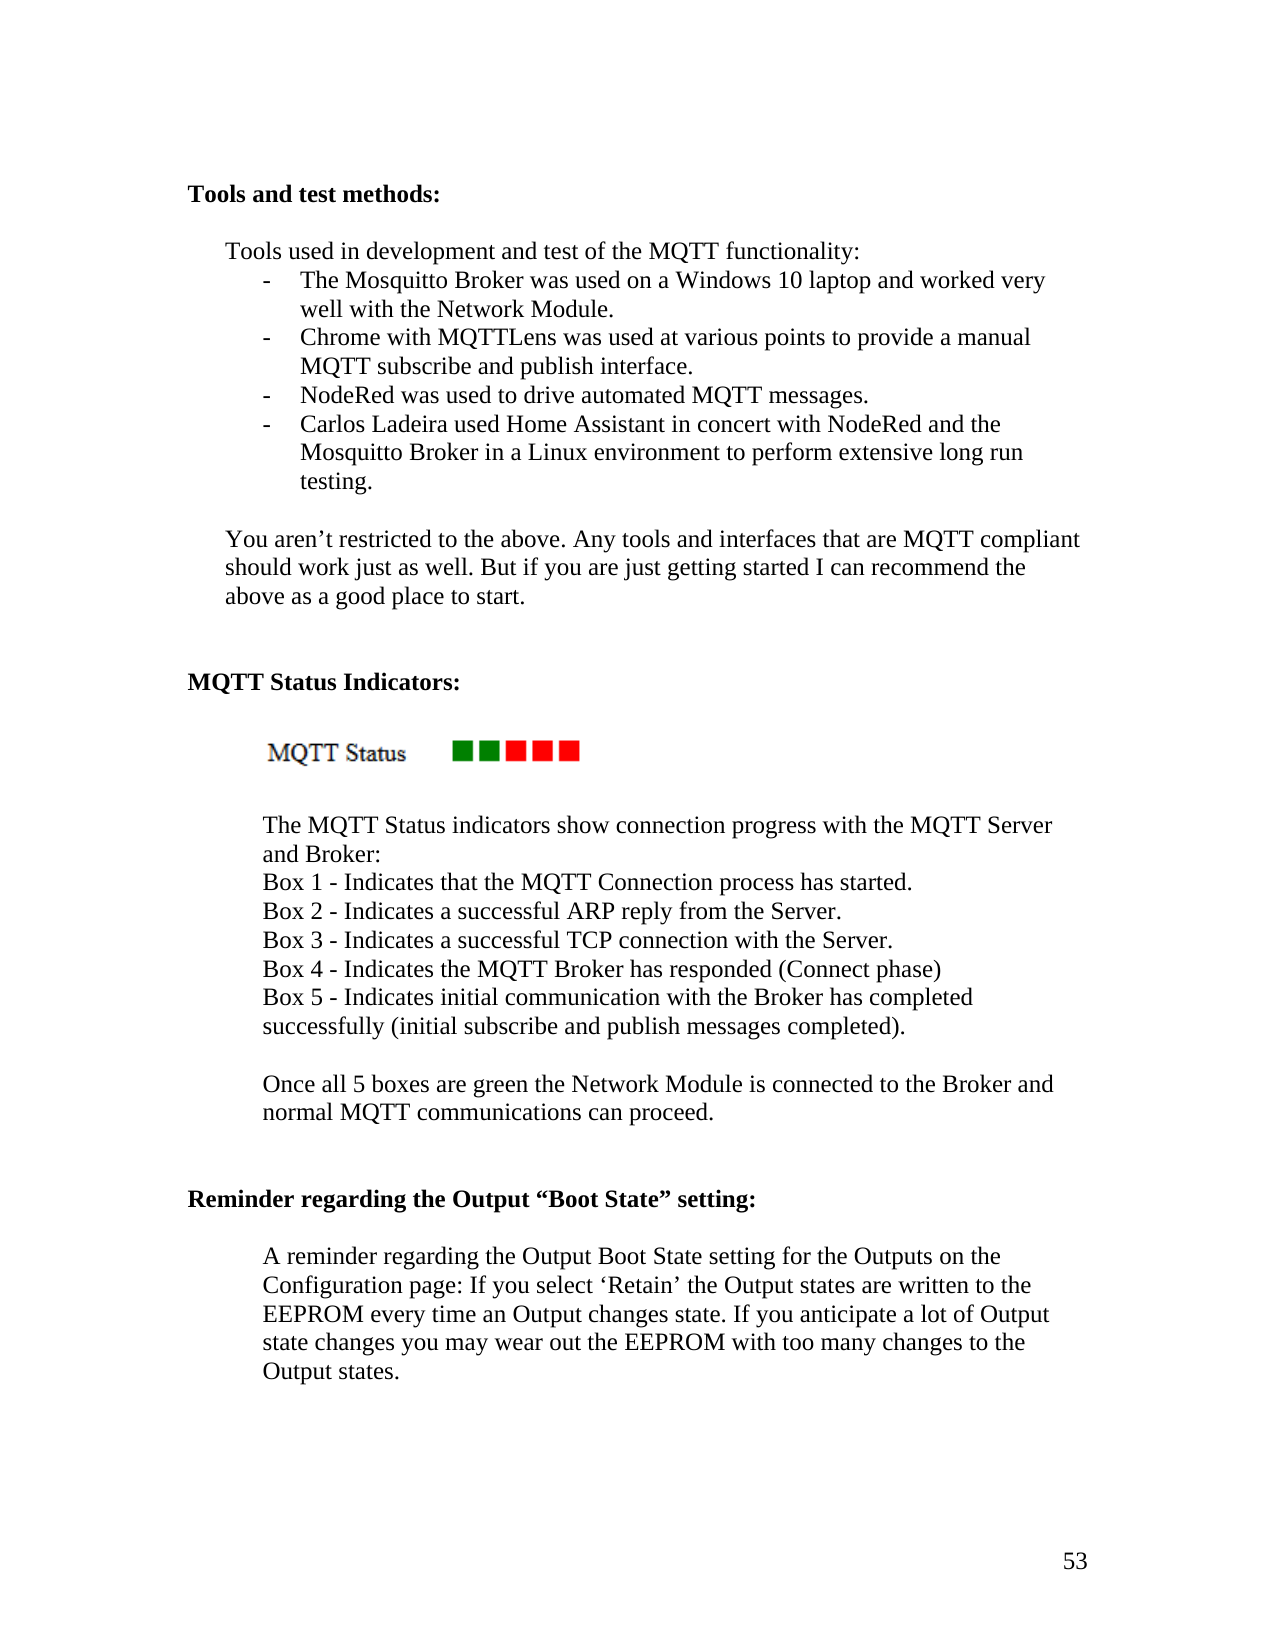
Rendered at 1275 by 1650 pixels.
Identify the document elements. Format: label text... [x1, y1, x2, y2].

text The MQTT Status indicators show connection progress with the MQTT Server and Broker: [262, 810, 1087, 867]
text A reminder regarding the Output Boot State setting for the Outputs on the Configuration page: If you select ‘Retain’ the Output states are written to the EEPROM every time an Output changes state. If you anticipate a lot of Output state changes you may wear out the EEPROM with too many changes to the Output states. [262, 1241, 1087, 1385]
list NodeRed was used to drive automated MQTT messages. [262, 380, 1087, 409]
text Reminder regarding the Output “Boot State” setting: [187, 1184, 1087, 1212]
text Box 3 - Indicates a successful TCP connection with the Server. [262, 925, 1087, 954]
text You aren’t restricted to the above. Any tools and interfaces that are MQTT compliant should work just as well. But if you are just getting started I can recommend the above as a good place to start. [225, 524, 1087, 610]
picture [262, 725, 600, 782]
text Tools and test methods: [187, 179, 1087, 207]
list Carlos Ladeira used Home Assistant in concert with NodeRed and the Mosquitto Broker in a Linux environment to perform extensive long run testing. [262, 409, 1087, 495]
text MQTT Status Indicators: [187, 667, 1087, 696]
text Box 1 - Indicates that the MQTT Connection process has started. [262, 867, 1087, 896]
text Box 5 - Indicates initial communication with the Broker has completed successfully (initial subscribe and publish messages completed). [262, 982, 1087, 1040]
text Tools used in development and test of the MQTT functionality: [225, 236, 1087, 265]
text Box 4 - Indicates the MQTT Broker has responded (Connect phase) [262, 954, 1087, 982]
list Chrome with MQTTLens was used at various points to provide a manual MQTT subscribe and publish interface. [262, 322, 1087, 380]
list The Mosquitto Broker was used on a Windows 10 laptop and worked very well with the Network Module. [262, 265, 1087, 322]
text Box 2 - Indicates a successful ARP reply from the Server. [262, 896, 1087, 925]
text Once all 5 boxes are green the Network Module is connected to the Broker and normal MQTT communications can proceed. [262, 1069, 1087, 1126]
